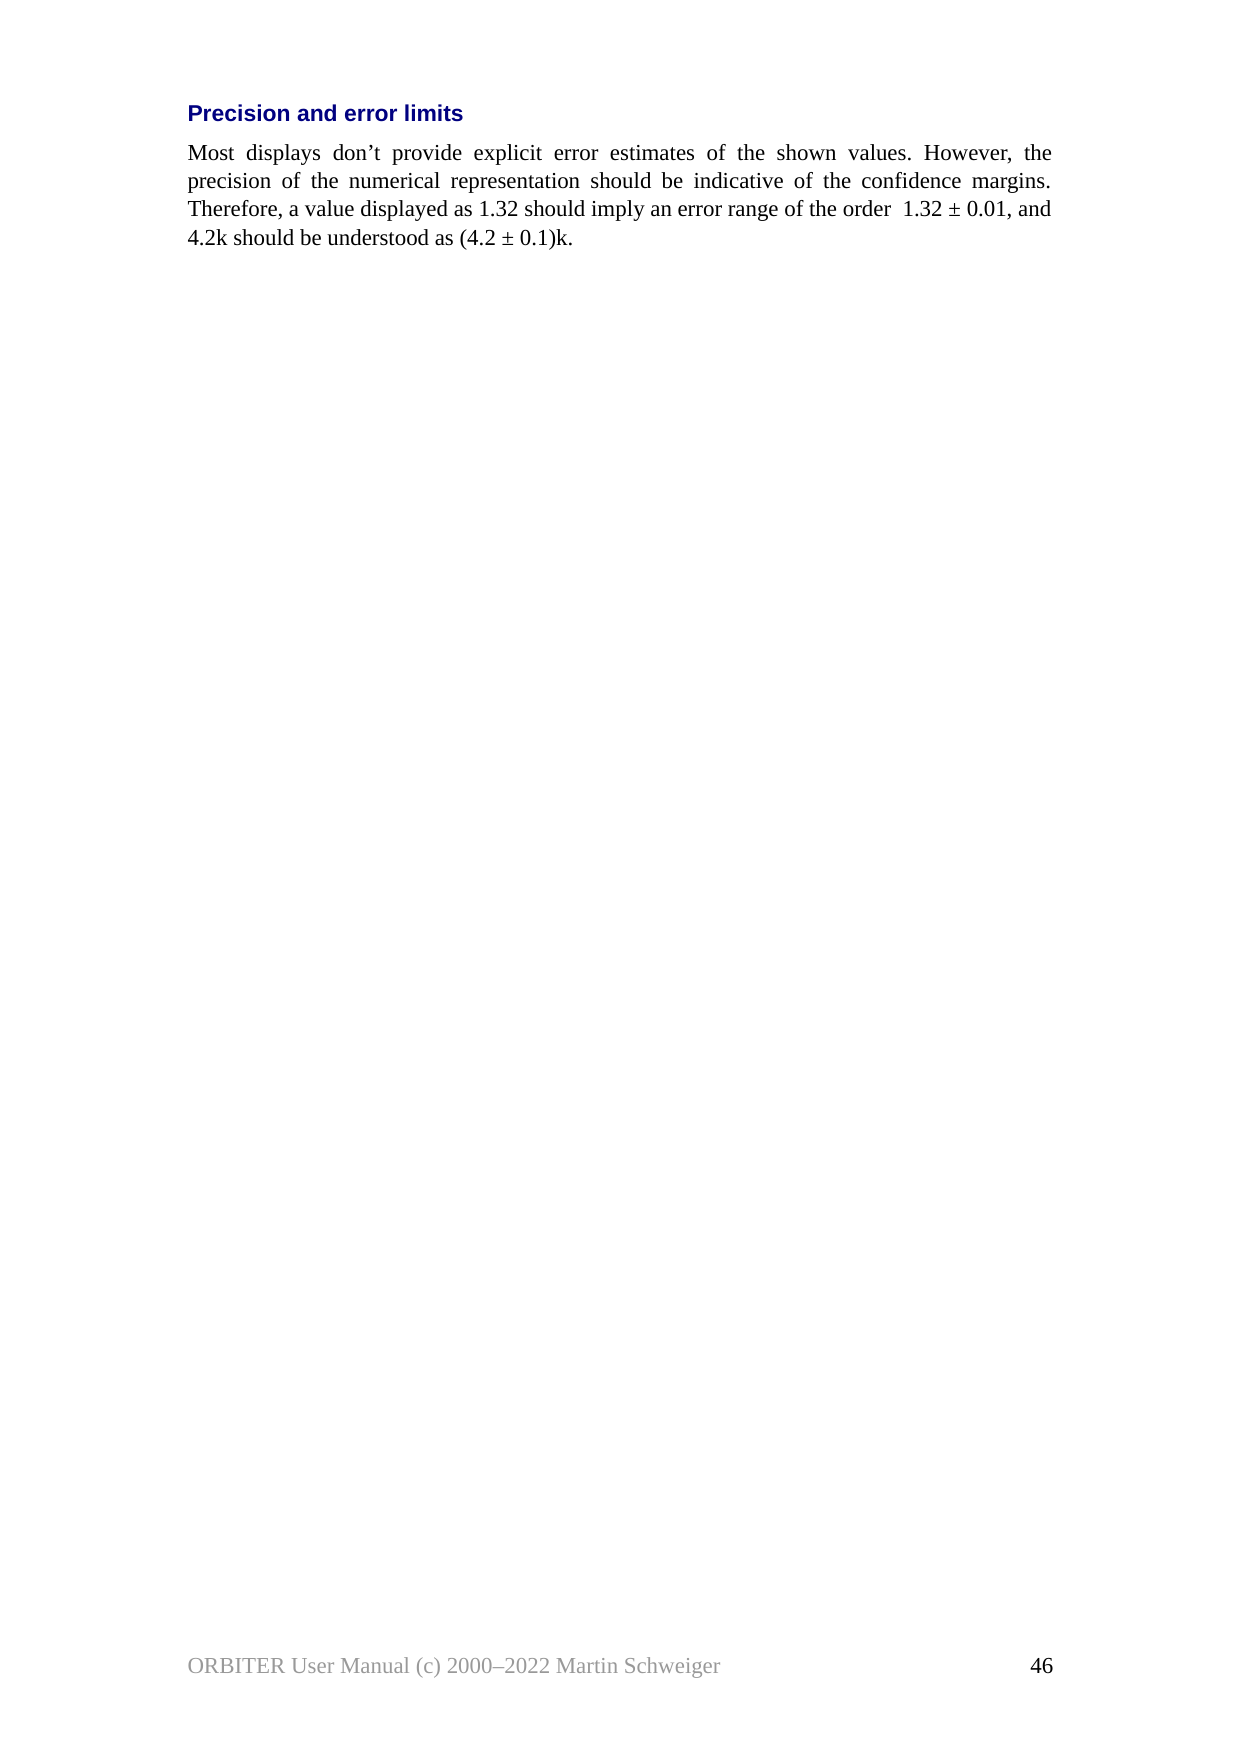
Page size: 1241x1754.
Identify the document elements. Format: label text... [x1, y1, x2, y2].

text Most displays don’t provide explicit error estimates of the shown values. However, the precision of the numerical representation should be indicative of the confidence margins. Therefore, a value displayed as 1.32 should imply an error range of the order 1.32 ± 0.01, and 4.2k should be understood as (4.2 ± 0.1)k. [187, 137, 1053, 251]
subtitle Precision and error limits [187, 100, 1053, 127]
